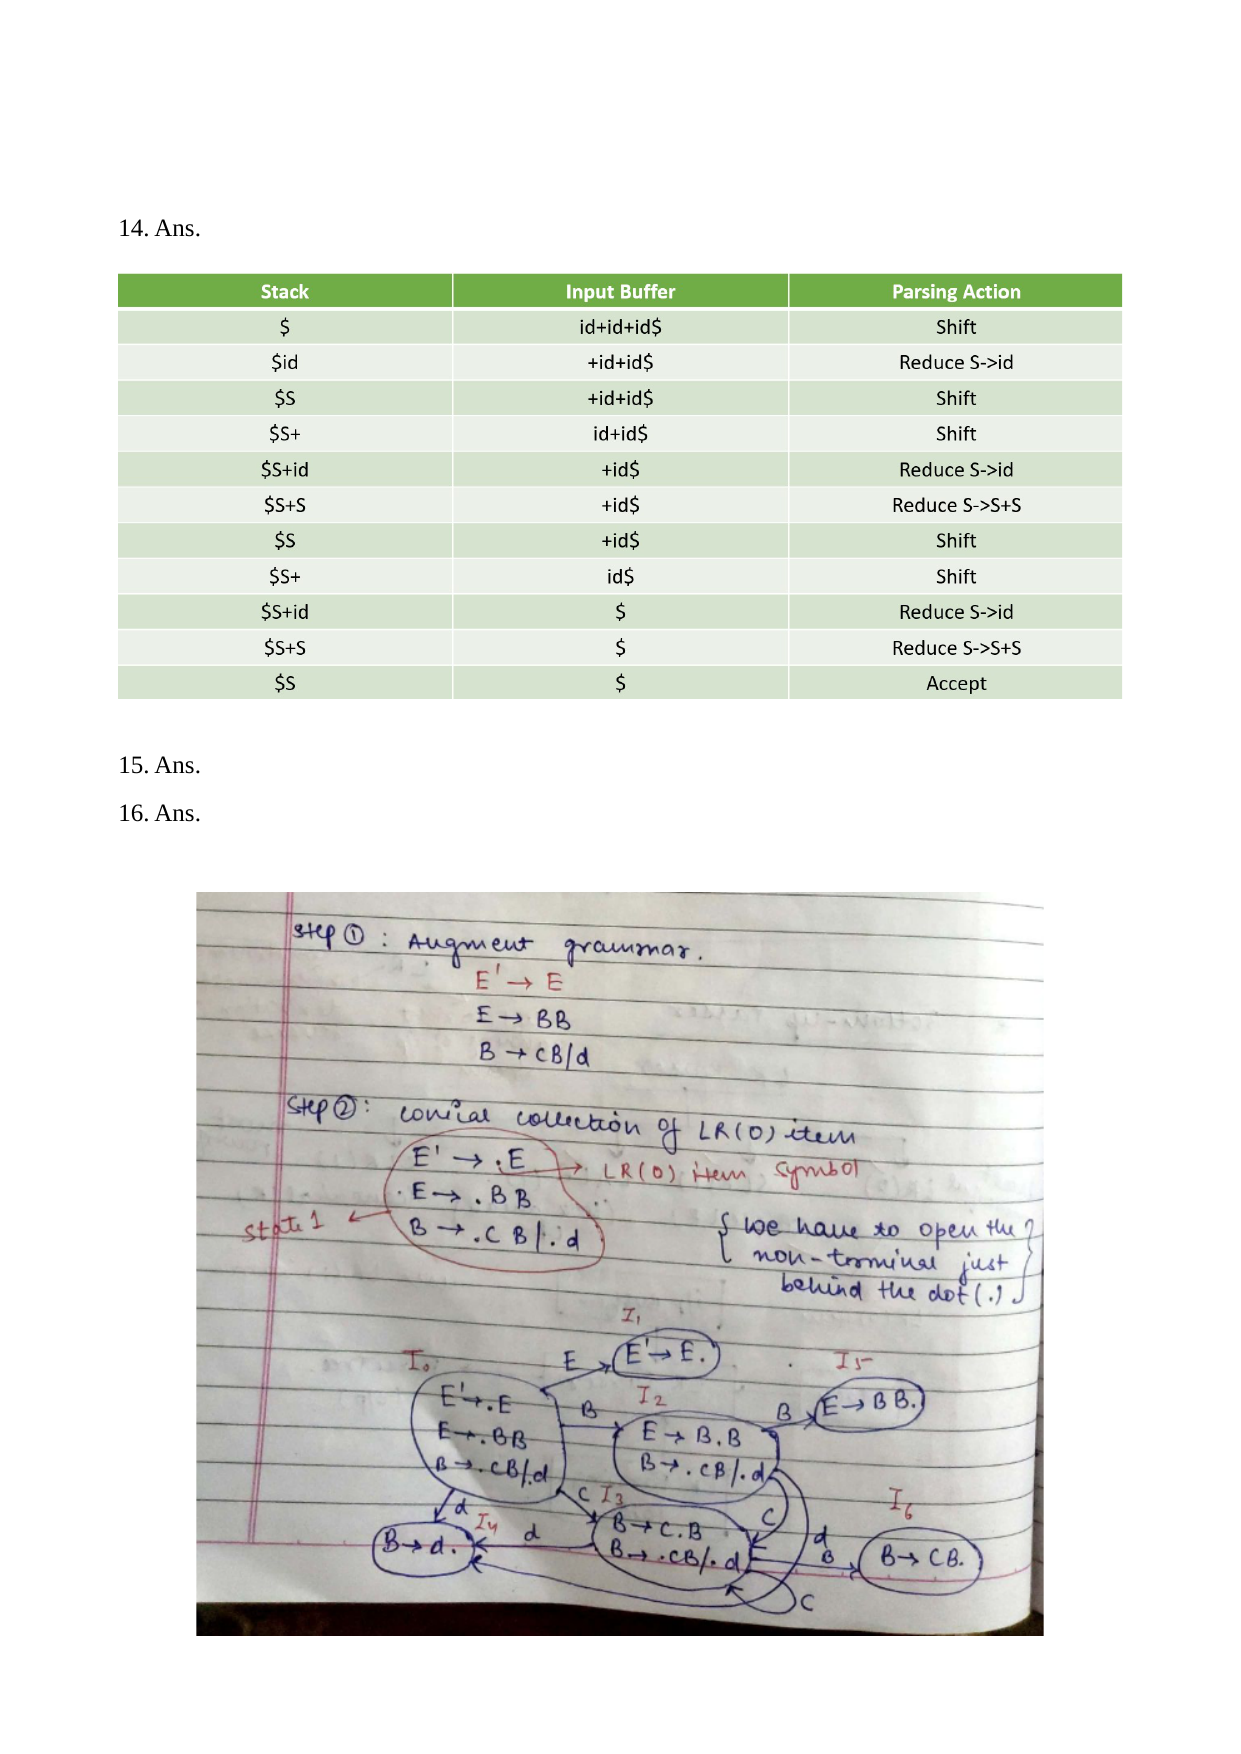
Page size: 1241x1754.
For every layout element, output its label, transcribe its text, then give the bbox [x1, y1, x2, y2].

text 16. Ans. [118, 798, 1122, 826]
picture [196, 892, 1044, 1636]
picture [118, 272, 1123, 699]
text 15. Ans. [118, 750, 1122, 779]
text 14. Ans. [118, 213, 1122, 242]
